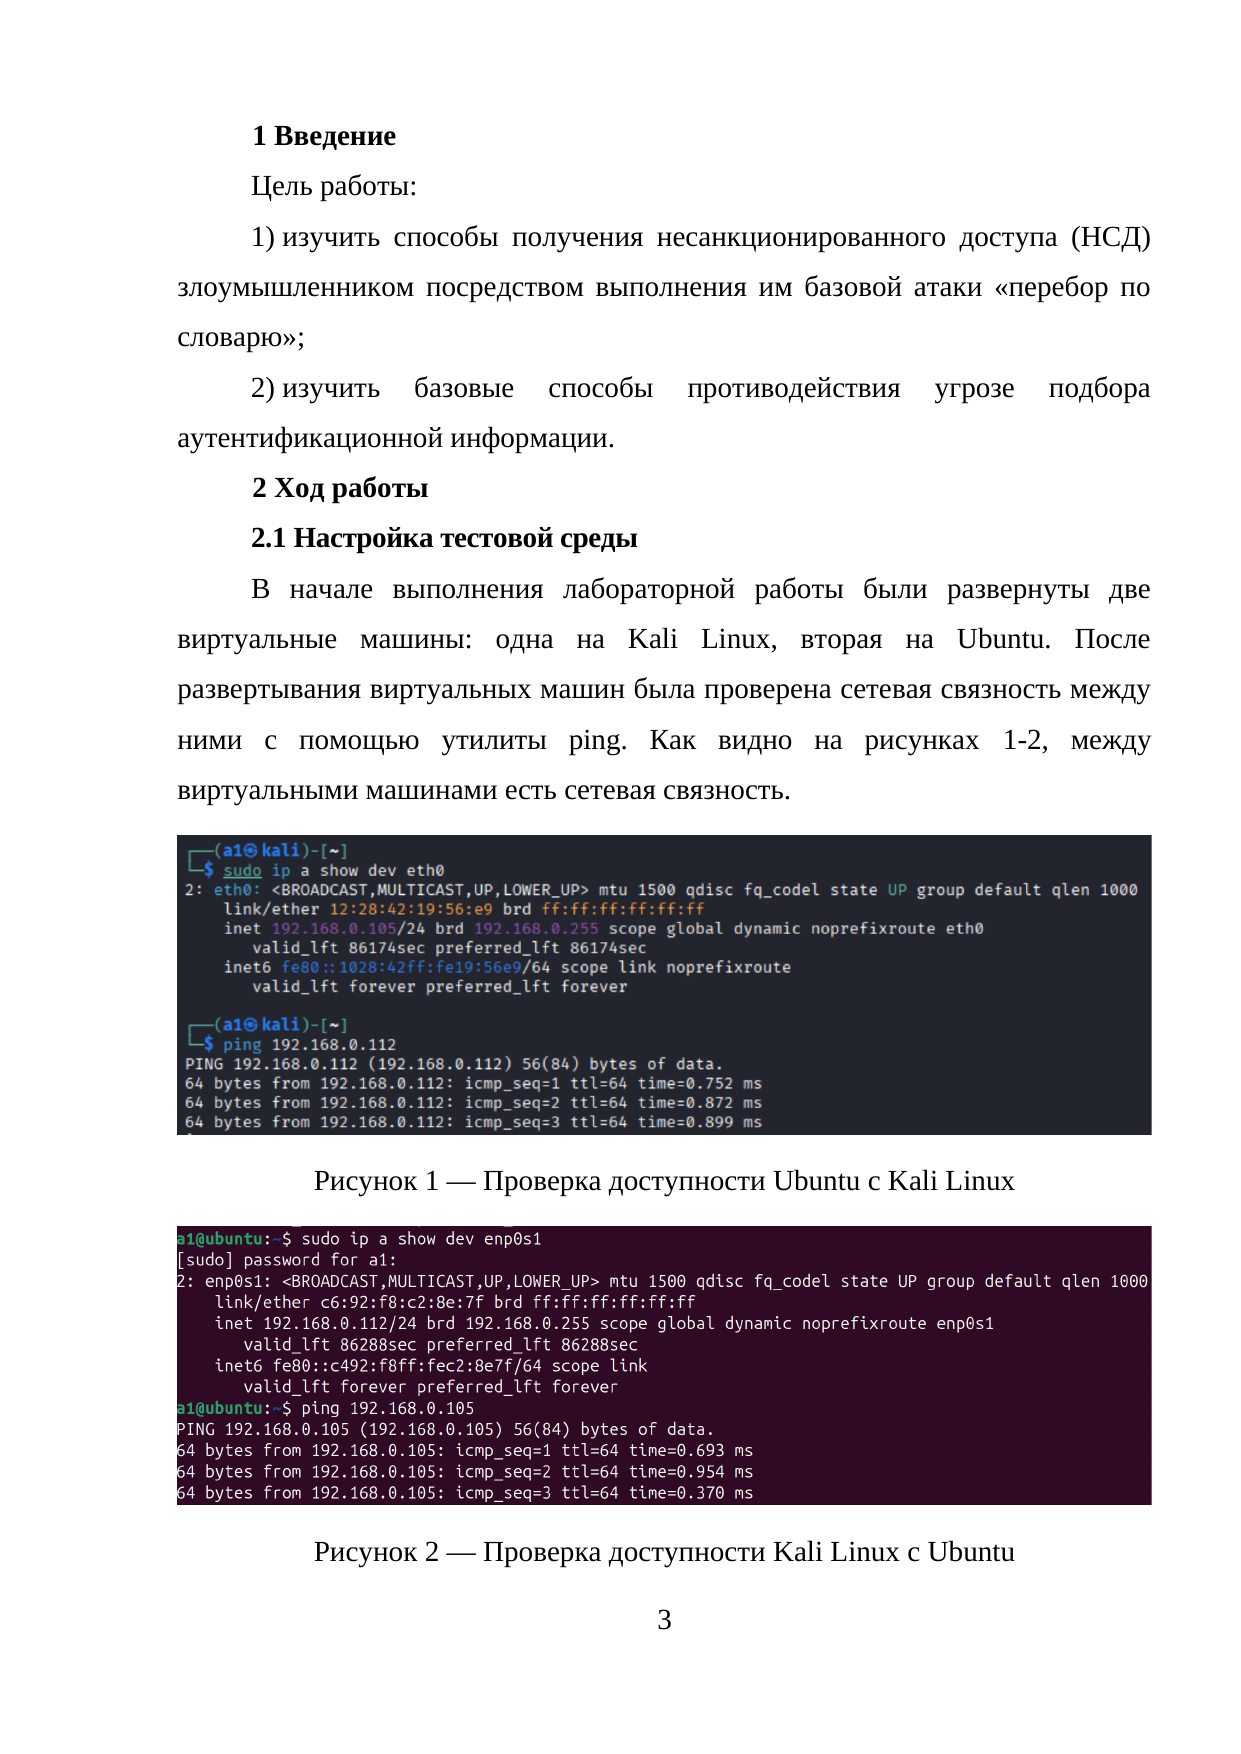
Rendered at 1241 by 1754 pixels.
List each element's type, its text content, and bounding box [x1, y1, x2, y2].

text Цель работы: [177, 168, 1152, 202]
text Рисунок 1 — Проверка доступности Ubuntu с Kali Linux [177, 1135, 1152, 1197]
list изучить базовые способы противодействия угрозе подбора аутентификационной информации. [177, 370, 1152, 453]
subtitle Введение [252, 118, 1152, 152]
list изучить способы получения несанкционированного доступа (НСД) злоумышленником посредством выполнения им базовой атаки «перебор по словарю»; [177, 219, 1152, 353]
subtitle Настройка тестовой среды [177, 521, 1152, 554]
text В начале выполнения лабораторной работы были развернуты две виртуальные машины: одна на Kali Linux, вторая на Ubuntu. После развертывания виртуальных машин была проверена сетевая связность между ними с помощью утилиты ping. Как видно на рисунках 1-2, между виртуальными машинами есть сетевая связность. [177, 571, 1152, 806]
picture [177, 835, 1152, 1135]
picture [177, 1226, 1152, 1505]
text Рисунок 2 — Проверка доступности Kali Linux с Ubuntu [177, 1505, 1152, 1568]
subtitle Ход работы [252, 470, 1152, 504]
